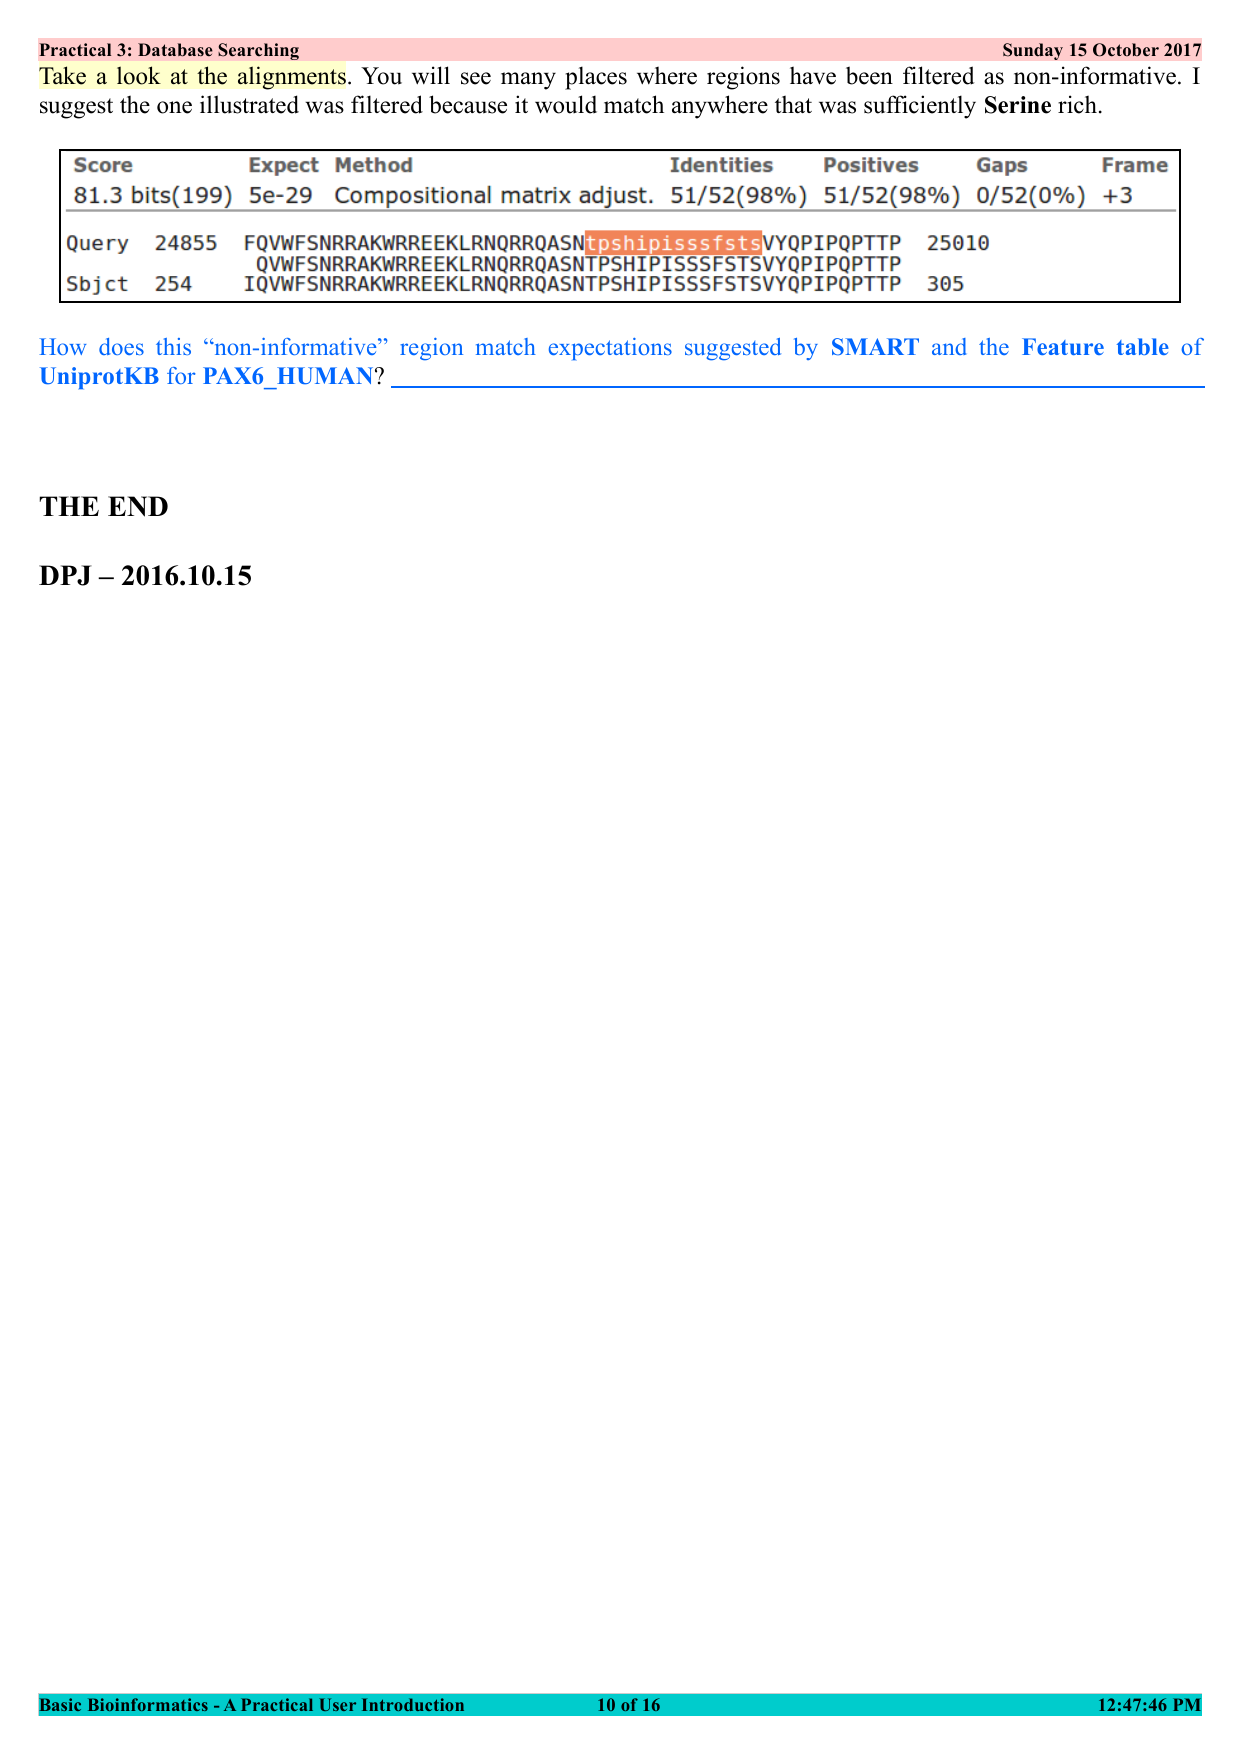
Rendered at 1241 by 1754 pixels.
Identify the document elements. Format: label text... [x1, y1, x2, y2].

text How does this “non-informative” region match expectations suggested by SMART and the Feature table of UniprotKB for PAX6_HUMAN? [38, 148, 1202, 390]
text THE END [38, 489, 1202, 523]
picture [61, 151, 1179, 301]
text Take a look at the alignments. You will see many places where regions have been filtered as non-informative. I suggest the one illustrated was filtered because it would match anywhere that was sufficiently Serine rich. [38, 61, 1202, 119]
text DPJ – 2016.10.15 [38, 558, 1202, 592]
